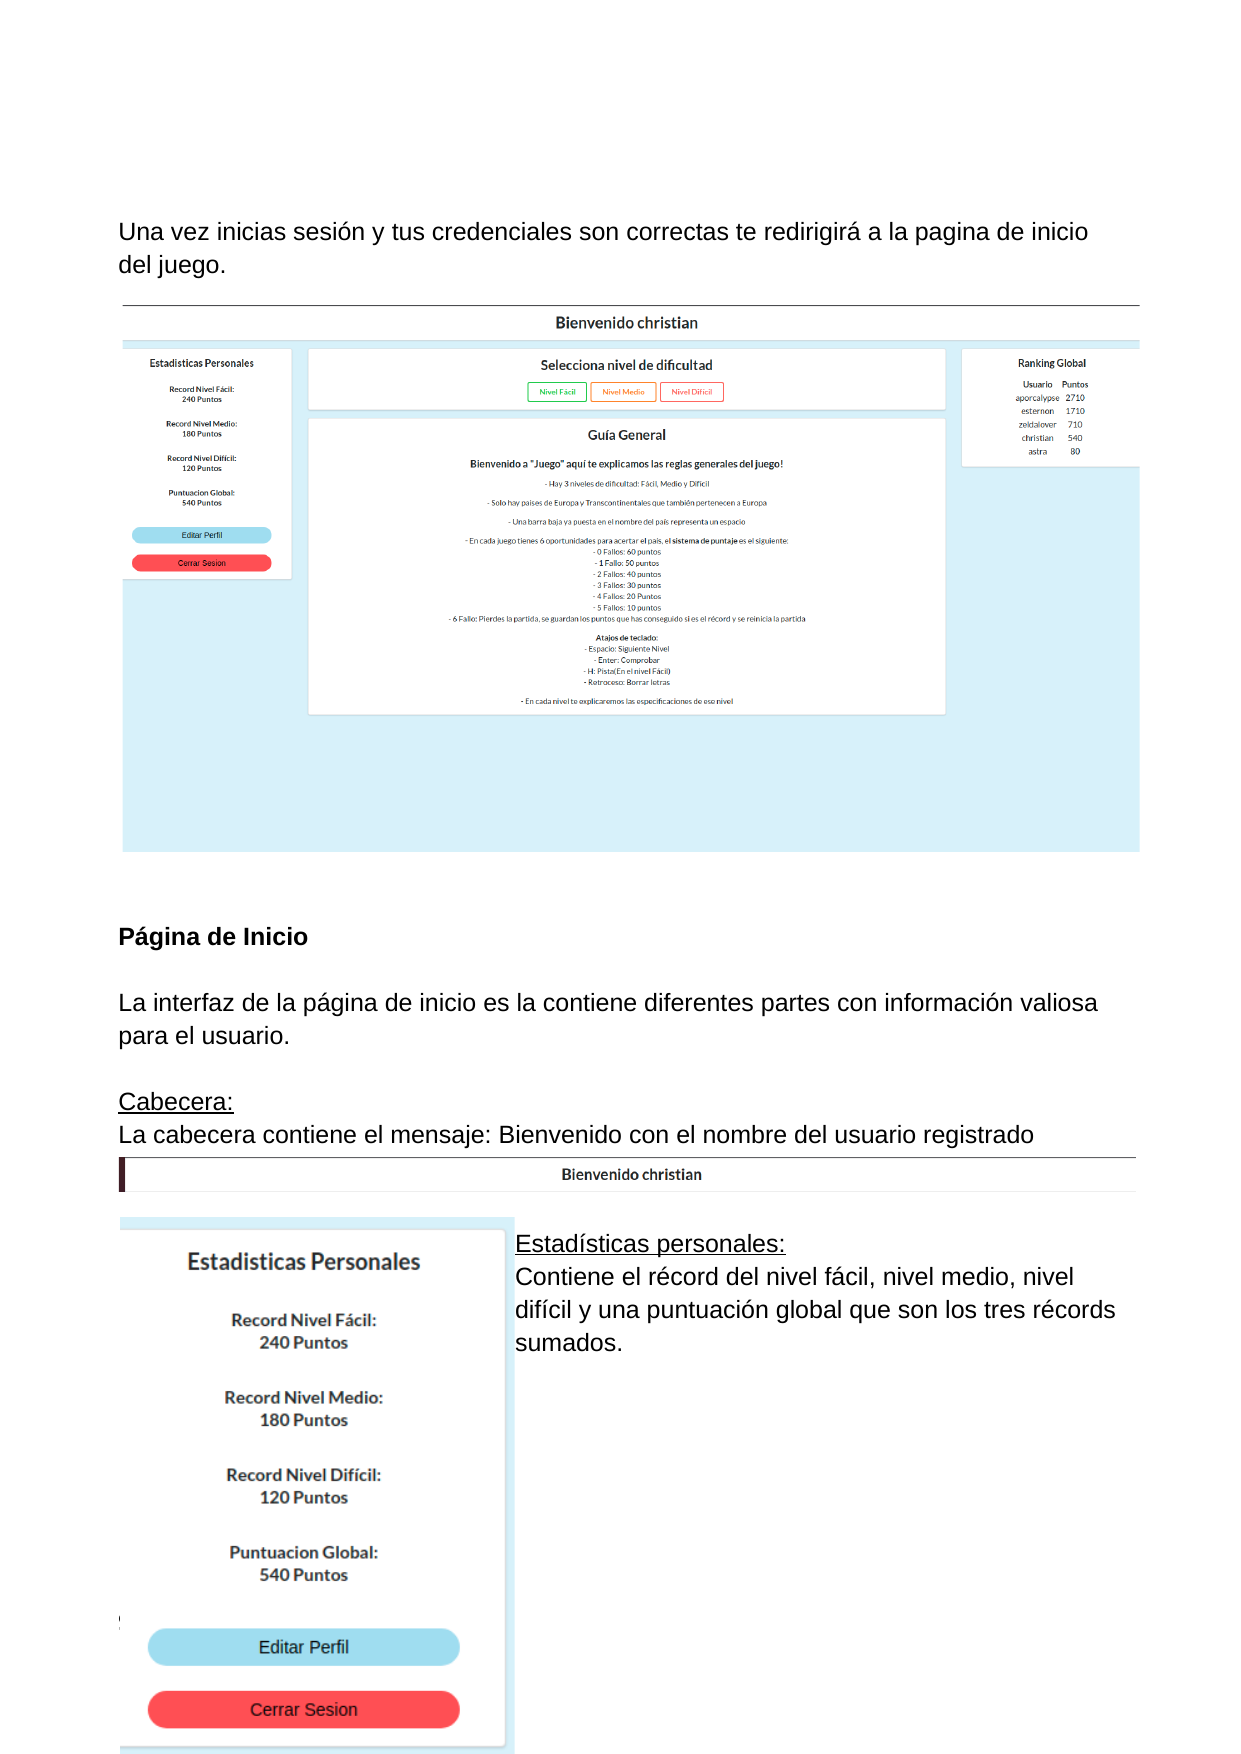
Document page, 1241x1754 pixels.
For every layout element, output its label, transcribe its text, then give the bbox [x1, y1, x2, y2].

text Página de Inicio [118, 922, 1122, 951]
picture [122, 305, 185, 852]
text Cabecera: [118, 1087, 1122, 1116]
picture [120, 1217, 132, 1754]
text La interfaz de la página de inicio es la contiene diferentes partes con información valiosa para el usuario. [118, 988, 1122, 1050]
text Una vez inicias sesión y tus credenciales son correctas te redirigirá a la pagina de inicio del juego. [118, 217, 1122, 279]
text Estadísticas personales: [132, 1229, 1122, 1258]
text Contiene el récord del nivel fácil, nivel medio, nivel difícil y una puntuación global que son los tres récords sumados. [132, 1262, 1122, 1357]
picture [118, 1157, 162, 1165]
text La cabecera contiene el mensaje: Bienvenido con el nombre del usuario registrado [118, 1120, 1122, 1149]
